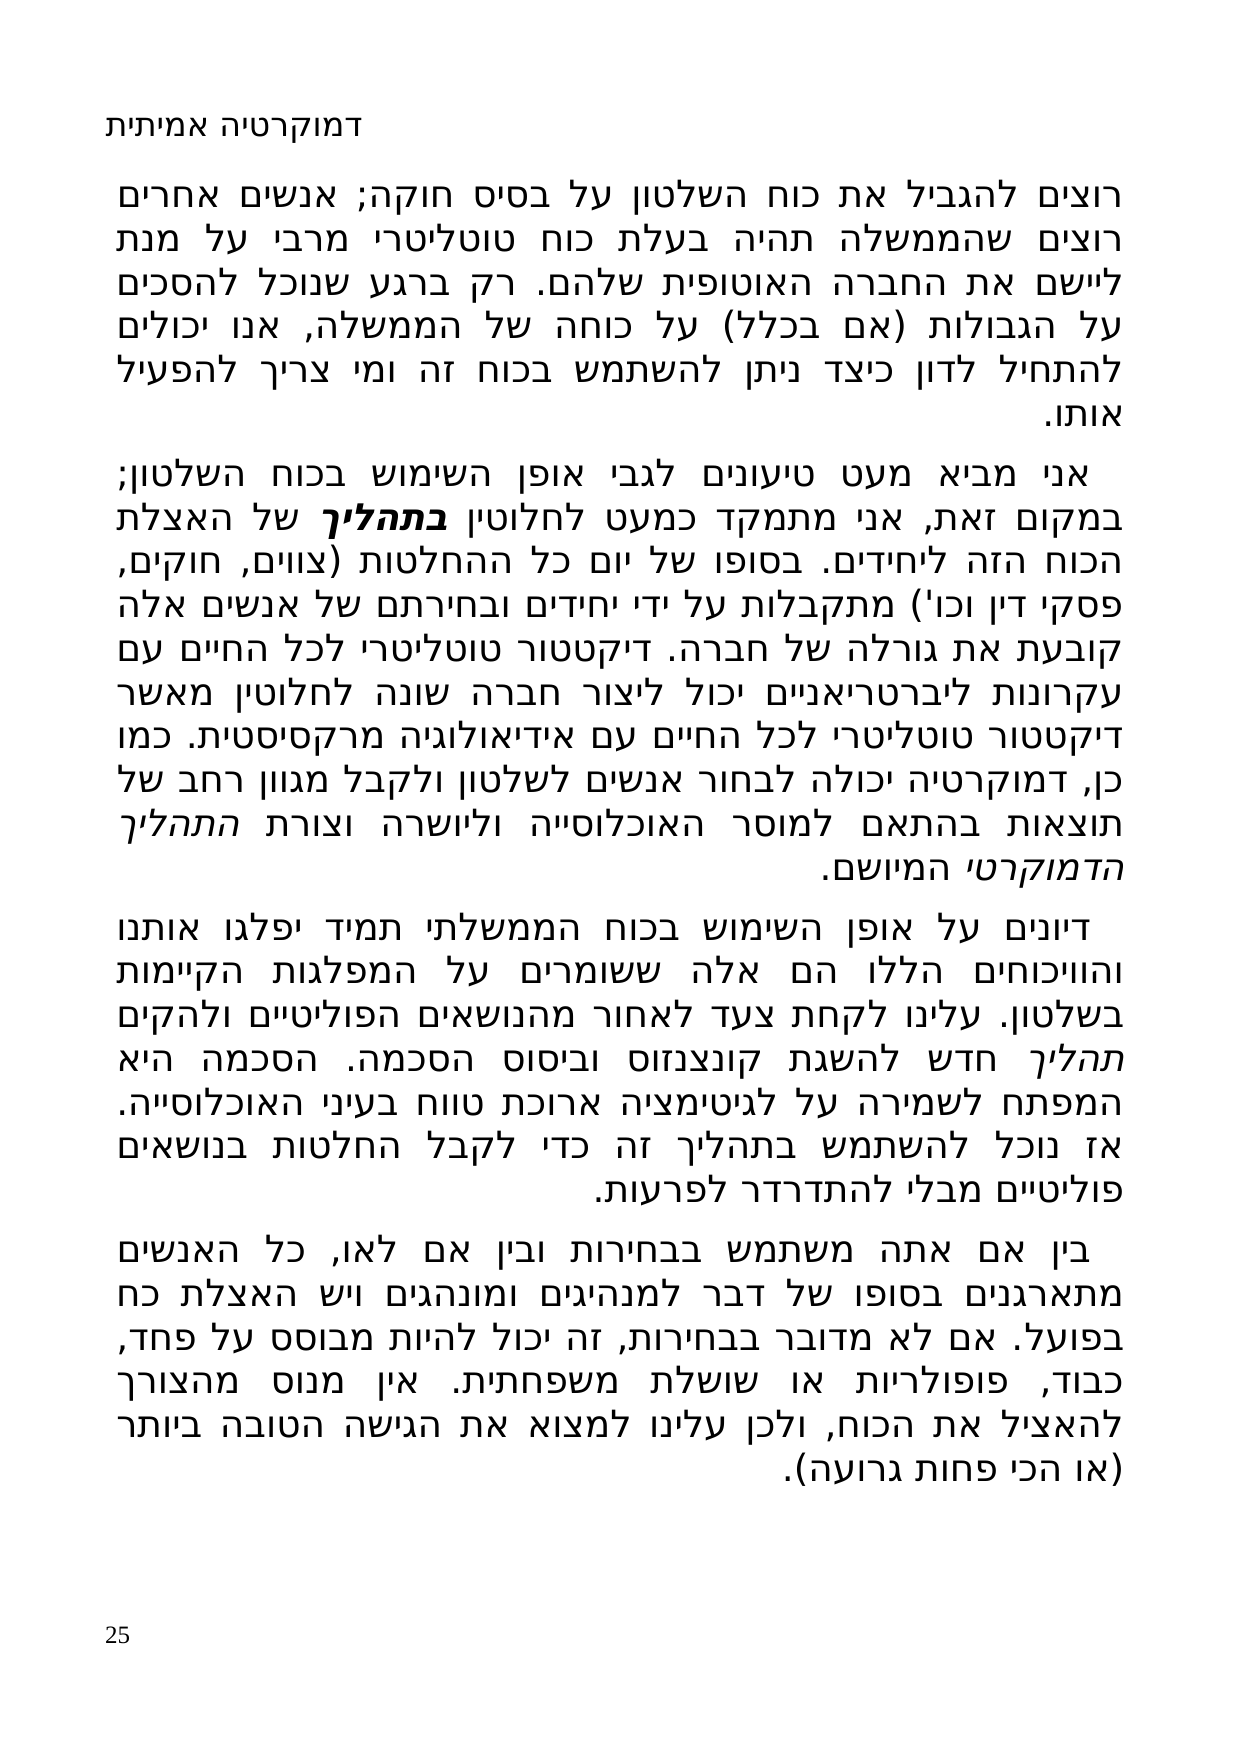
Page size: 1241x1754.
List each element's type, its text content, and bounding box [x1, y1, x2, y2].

text בין אם אתה משתמש בבחירות ובין אם לאו, כל האנשים מתארגנים בסופו של דבר למנהיגים ומונהגים ויש האצלת כח בפועל. אם לא מדובר בבחירות, זה יכול להיות מבוסס על פחד, כבוד, פופולריות או שושלת משפחתית. אין מנוס מהצורך להאציל את הכוח, ולכן עלינו למצוא את הגישה הטובה ביותר (או הכי פחות גרועה). [116, 1227, 1124, 1490]
text דיונים על אופן השימוש בכוח הממשלתי תמיד יפלגו אותנו והוויכוחים הללו הם אלה ששומרים על המפלגות הקיימות בשלטון. עלינו לקחת צעד לאחור מהנושאים הפוליטיים ולהקים תהליך חדש להשגת קונצנזוס וביסוס הסכמה. הסכמה היא המפתח לשמירה על לגיטימציה ארוכת טווח בעיני האוכלוסייה. אז נוכל להשתמש בתהליך זה כדי לקבל החלטות בנושאים פוליטיים מבלי להתדרדר לפרעות. [116, 905, 1124, 1211]
text אני מביא מעט טיעונים לגבי אופן השימוש בכוח השלטון; במקום זאת, אני מתמקד כמעט לחלוטין בתהליך של האצלת הכוח הזה ליחידים. בסופו של יום כל ההחלטות (צווים, חוקים, פסקי דין וכו') מתקבלות על ידי יחידים ובחירתם של אנשים אלה קובעת את גורלה של חברה. דיקטטור טוטליטרי לכל החיים עם עקרונות ליברטריאניים יכול ליצור חברה שונה לחלוטין מאשר דיקטטור טוטליטרי לכל החיים עם אידיאולוגיה מרקסיסטית. כמו כן, דמוקרטיה יכולה לבחור אנשים לשלטון ולקבל מגוון רחב של תוצאות בהתאם למוסר האוכלוסייה וליושרה וצורת התהליך הדמוקרטי המיושם. [116, 451, 1124, 889]
text רוצים להגביל את כוח השלטון על בסיס חוקה; אנשים אחרים רוצים שהממשלה תהיה בעלת כוח טוטליטרי מרבי על מנת ליישם את החברה האוטופית שלהם. רק ברגע שנוכל להסכים על הגבולות (אם בכלל) על כוחה של הממשלה, אנו יכולים להתחיל לדון כיצד ניתן להשתמש בכוח זה ומי צריך להפעיל אותו. [116, 172, 1124, 435]
